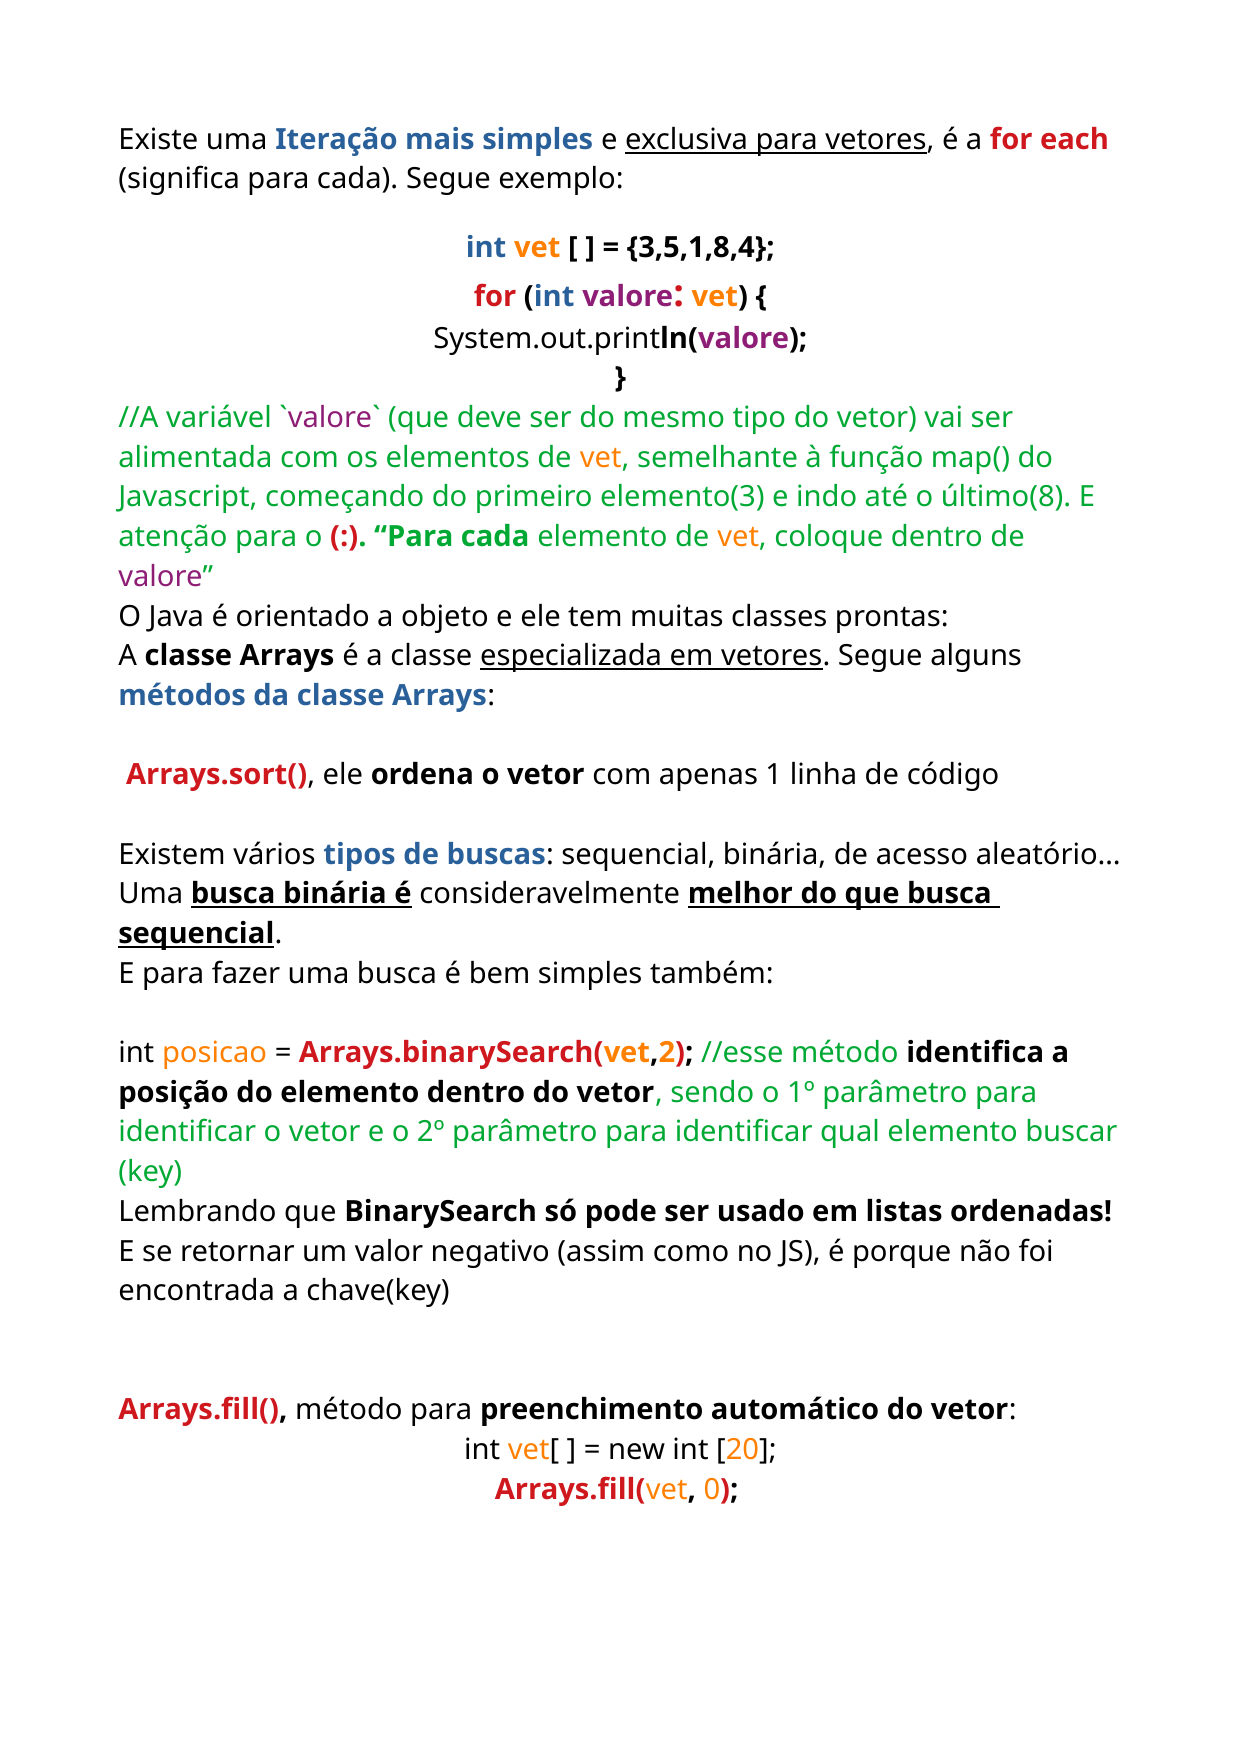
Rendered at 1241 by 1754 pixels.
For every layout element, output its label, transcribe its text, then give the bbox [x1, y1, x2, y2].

text E para fazer uma busca é bem simples também: [118, 952, 1122, 992]
text métodos da classe Arrays: [118, 674, 1122, 714]
text Lembrando que BinarySearch só pode ser usado em listas ordenadas! [118, 1190, 1122, 1230]
text //A variável `valore` (que deve ser do mesmo tipo do vetor) vai ser alimentada com os elementos de vet, semelhante à função map() do Javascript, começando do primeiro elemento(3) e indo até o último(8). E atenção para o (:). “Para cada elemento de vet, coloque dentro de valore” [118, 396, 1122, 595]
text System.out.println(valore); [118, 317, 1122, 357]
text int posicao = Arrays.binarySearch(vet,2); //esse método identifica a posição do elemento dentro do vetor, sendo o 1º parâmetro para identificar o vetor e o 2º parâmetro para identificar qual elemento buscar (key) [118, 1031, 1122, 1190]
text O Java é orientado a objeto e ele tem muitas classes prontas: A classe Arrays é a classe especializada em vetores. Segue alguns [118, 595, 1122, 674]
text Arrays.fill(vet, 0); [118, 1468, 1122, 1508]
text Arrays.fill(), método para preenchimento automático do vetor: [118, 1388, 1122, 1428]
text } [118, 357, 1122, 396]
text int vet [ ] = {3,5,1,8,4}; [118, 226, 1122, 266]
text Arrays.sort(), ele ordena o vetor com apenas 1 linha de código [118, 753, 1122, 793]
text E se retornar um valor negativo (assim como no JS), é porque não foi encontrada a chave(key) [118, 1230, 1122, 1309]
text int vet[ ] = new int [20]; [118, 1428, 1122, 1468]
text Existem vários tipos de buscas: sequencial, binária, de acesso aleatório… [118, 833, 1122, 873]
text for (int valore: vet) { [118, 266, 1122, 317]
text Uma busca binária é consideravelmente melhor do que busca sequencial. [118, 873, 1122, 952]
text Existe uma Iteração mais simples e exclusiva para vetores, é a for each (significa para cada). Segue exemplo: [118, 118, 1122, 226]
